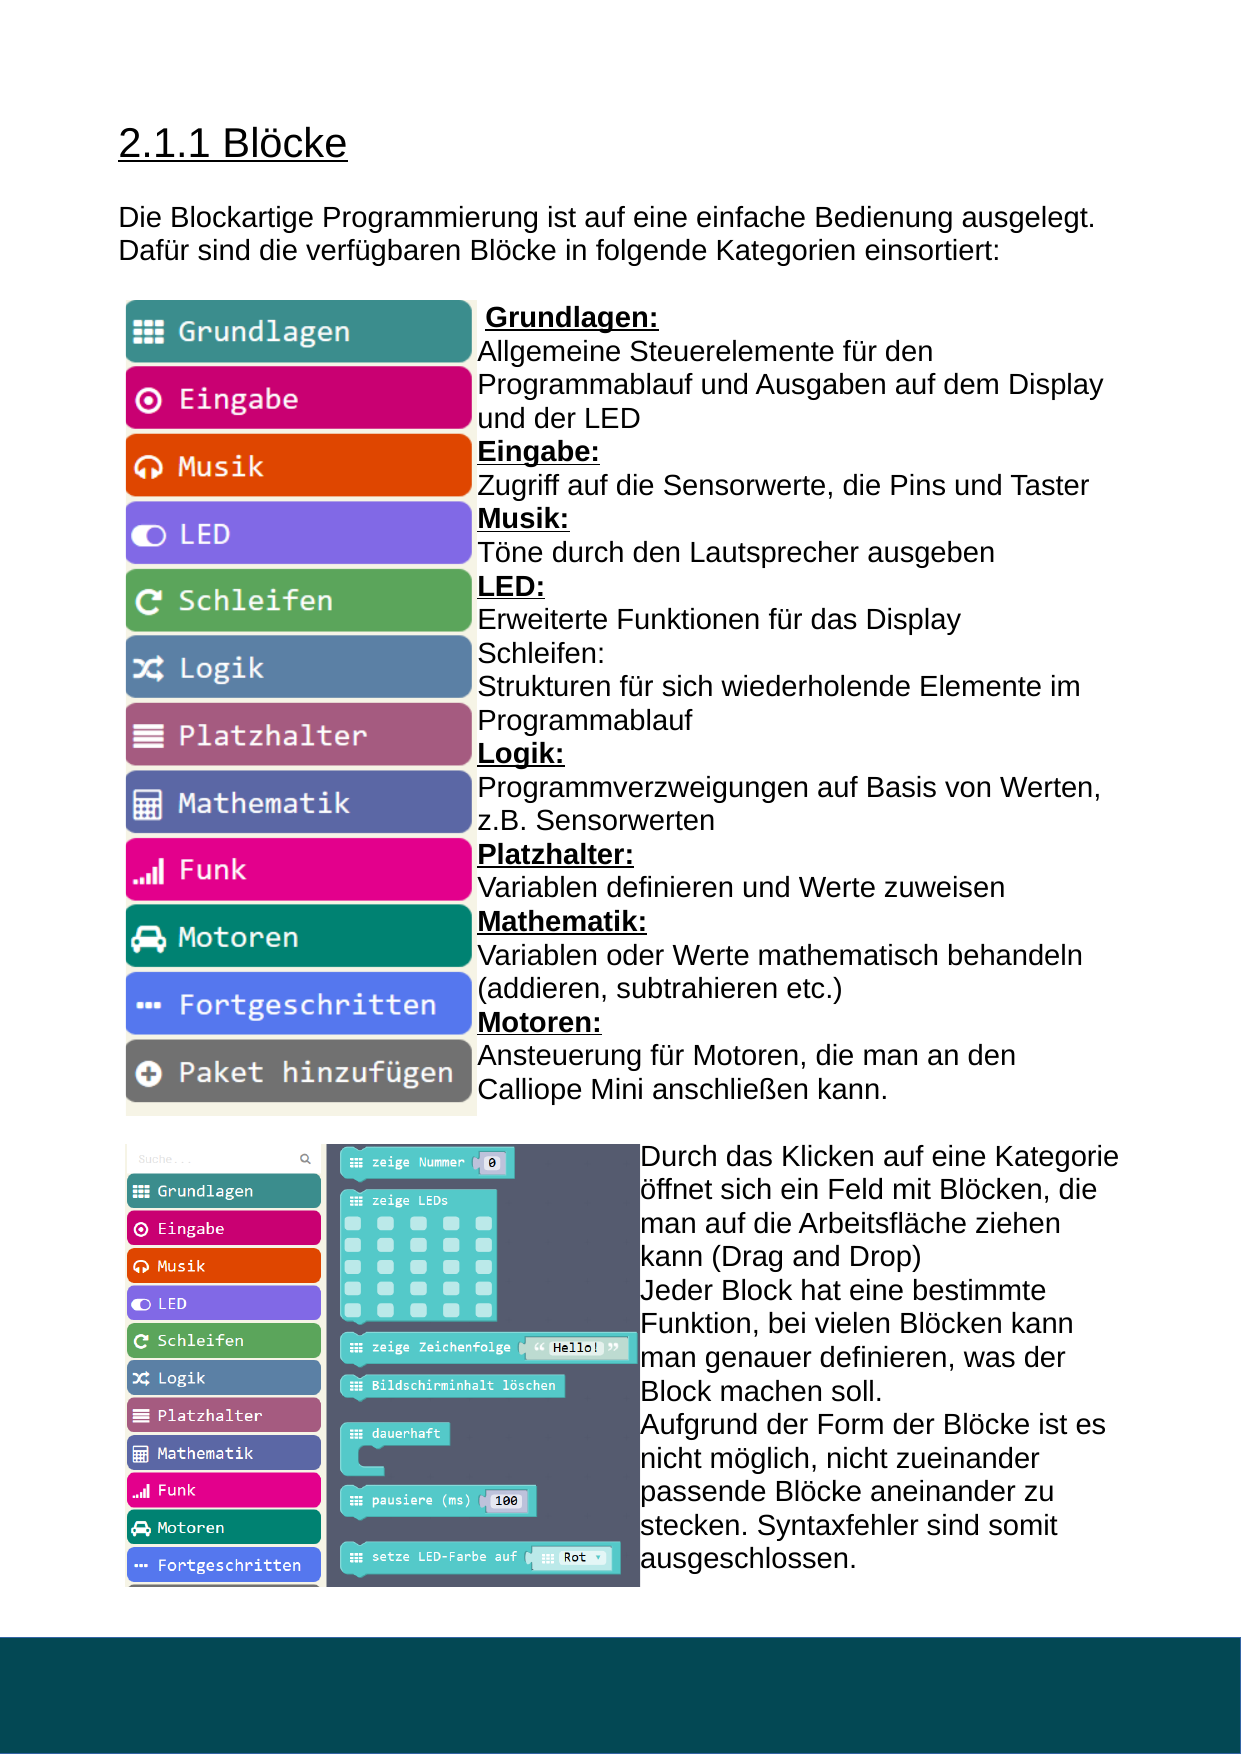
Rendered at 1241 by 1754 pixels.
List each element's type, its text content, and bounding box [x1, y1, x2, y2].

text Variablen definieren und Werte zuweisen [477, 870, 1122, 904]
text Grundlagen: [477, 300, 1122, 334]
text [118, 300, 125, 334]
text Motoren: [477, 1004, 1122, 1038]
text [118, 1004, 125, 1038]
text [118, 904, 125, 937]
text Jeder Block hat eine bestimmte Funktion, bei vielen Blöcken kann man genauer definieren, was der Block machen soll. [640, 1273, 1122, 1407]
text Ansteuerung für Motoren, die man an den Calliope Mini anschließen kann. [477, 1038, 1122, 1105]
text Schleifen: Strukturen für sich wiederholende Elemente im Programmablauf [477, 636, 1122, 736]
text Dafür sind die verfügbaren Blöcke in folgende Kategorien einsortiert: [118, 233, 1122, 267]
text Programmverzweigungen auf Basis von Werten, z.B. Sensorwerten [477, 770, 1122, 837]
text [118, 568, 125, 602]
text LED: [477, 568, 1122, 602]
text Zugriff auf die Sensorwerte, die Pins und Taster [477, 468, 1122, 501]
text Mathematik: [477, 904, 1122, 937]
picture [125, 1144, 640, 1587]
text [118, 501, 125, 535]
text Eingabe: [477, 434, 1122, 468]
text Logik: [477, 736, 1122, 770]
text Erweiterte Funktionen für das Display [477, 602, 1122, 636]
text Töne durch den Lautsprecher ausgeben [477, 535, 1122, 568]
text Musik: [477, 501, 1122, 535]
text Die Blockartige Programmierung ist auf eine einfache Bedienung ausgelegt. [118, 199, 1122, 233]
text Allgemeine Steuerelemente für den Programmablauf und Ausgaben auf dem Display und der LED [477, 334, 1122, 434]
text Platzhalter: [477, 837, 1122, 870]
text 2.1.1 Blöcke [118, 118, 1122, 166]
text [118, 736, 125, 770]
text [118, 434, 125, 468]
picture [125, 300, 477, 1116]
text Variablen oder Werte mathematisch behandeln (addieren, subtrahieren etc.) [477, 937, 1122, 1004]
text Aufgrund der Form der Blöcke ist es nicht möglich, nicht zueinander passende Blöcke aneinander zu stecken. Syntaxfehler sind somit ausgeschlossen. [640, 1407, 1122, 1575]
text Durch das Klicken auf eine Kategorie öffnet sich ein Feld mit Blöcken, die man auf die Arbeitsfläche ziehen kann (Drag and Drop) [118, 1139, 1122, 1273]
